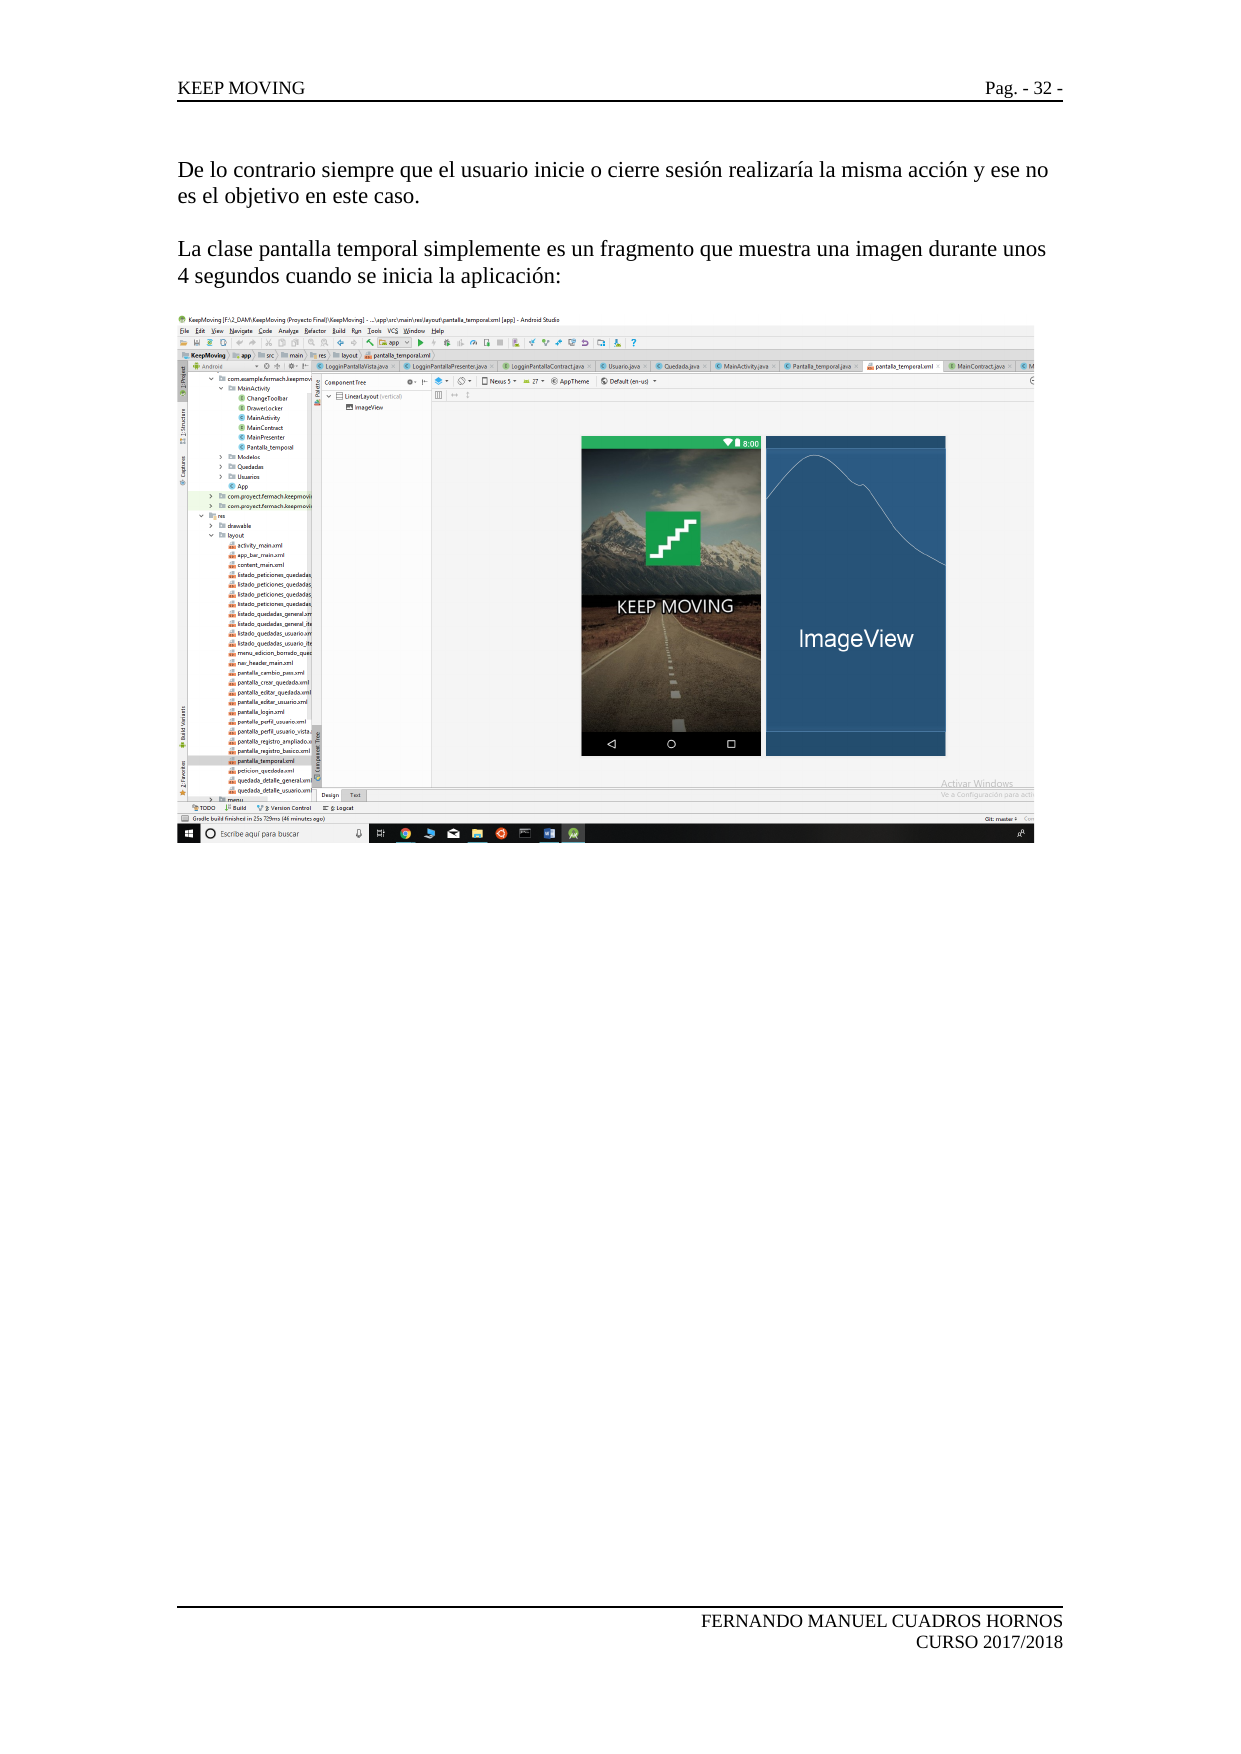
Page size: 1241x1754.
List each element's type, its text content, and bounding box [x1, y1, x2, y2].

text La clase pantalla temporal simplemente es un fragmento que muestra una imagen durante unos 4 segundos cuando se inicia la aplicación: [177, 235, 1063, 288]
text De lo contrario siempre que el usuario inicie o cierre sesión realizaría la misma acción y ese no es el objetivo en este caso. [177, 156, 1063, 209]
